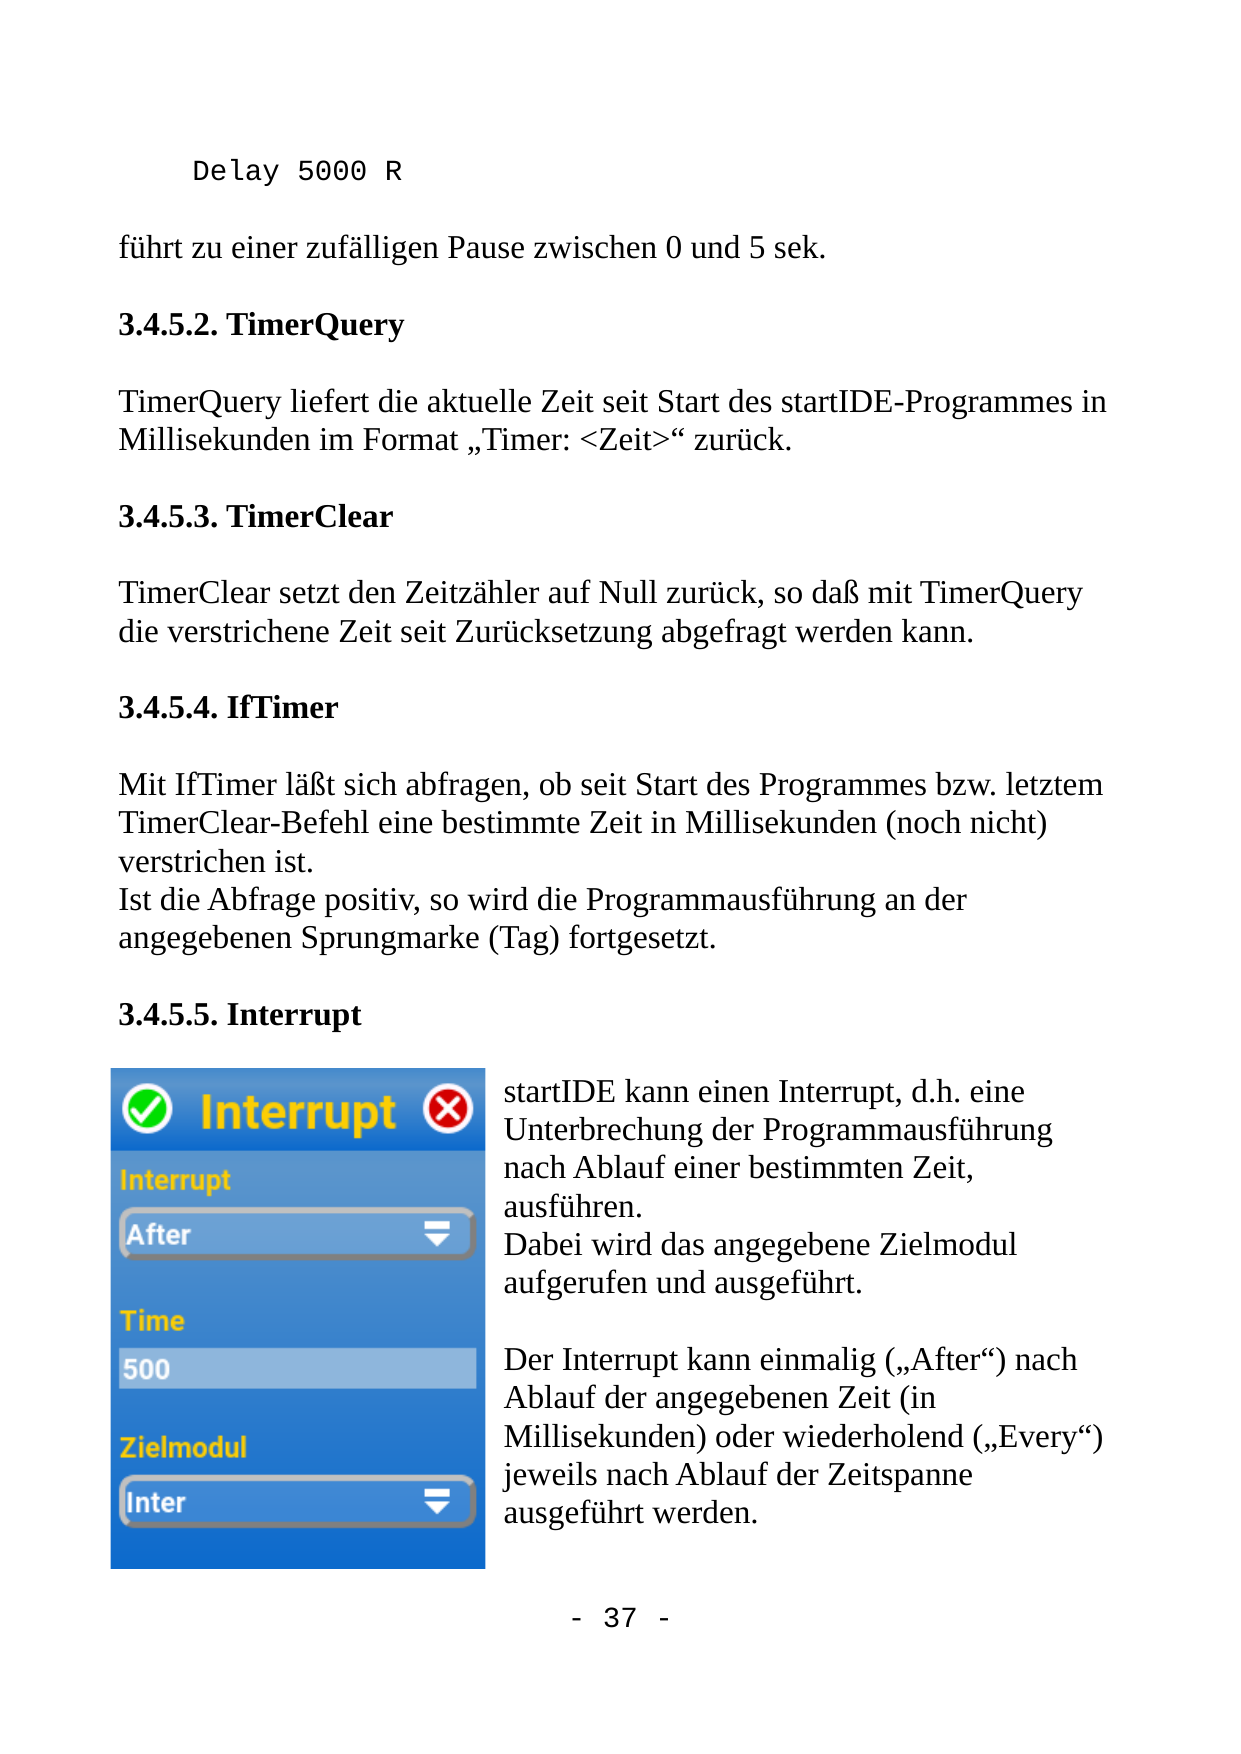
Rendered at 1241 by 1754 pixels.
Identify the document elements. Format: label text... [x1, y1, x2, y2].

text 3.4.5.4. IfTimer [118, 688, 1122, 726]
text Delay 5000 R [118, 156, 1122, 189]
picture [110, 1068, 486, 1569]
text Mit IfTimer läßt sich abfragen, ob seit Start des Programmes bzw. letztem TimerClear-Befehl eine bestimmte Zeit in Millisekunden (noch nicht) verstrichen ist. [118, 764, 1122, 879]
text Ist die Abfrage positiv, so wird die Programmausführung an der angegebenen Sprungmarke (Tag) fortgesetzt. [118, 879, 1122, 956]
text führt zu einer zufälligen Pause zwischen 0 und 5 sek. [118, 228, 1122, 266]
text Der Interrupt kann einmalig („After“) nach Ablauf der angegebenen Zeit (in Millisekunden) oder wiederholend („Every“) jeweils nach Ablauf der Zeitspanne ausgeführt werden. [486, 1339, 1122, 1531]
text 3.4.5.2. TimerQuery [118, 304, 1122, 343]
text TimerQuery liefert die aktuelle Zeit seit Start des startIDE-Programmes in Millisekunden im Format „Timer: <Zeit>“ zurück. [118, 381, 1122, 458]
text 3.4.5.3. TimerClear [118, 496, 1122, 534]
text Dabei wird das angegebene Zielmodul aufgerufen und ausgeführt. [486, 1224, 1122, 1301]
text startIDE kann einen Interrupt, d.h. eine Unterbrechung der Programmausführung nach Ablauf einer bestimmten Zeit, ausführen. [486, 1071, 1122, 1224]
text 3.4.5.5. Interrupt [118, 994, 1122, 1033]
text TimerClear setzt den Zeitzähler auf Null zurück, so daß mit TimerQuery die verstrichene Zeit seit Zurücksetzung abgefragt werden kann. [118, 573, 1122, 649]
